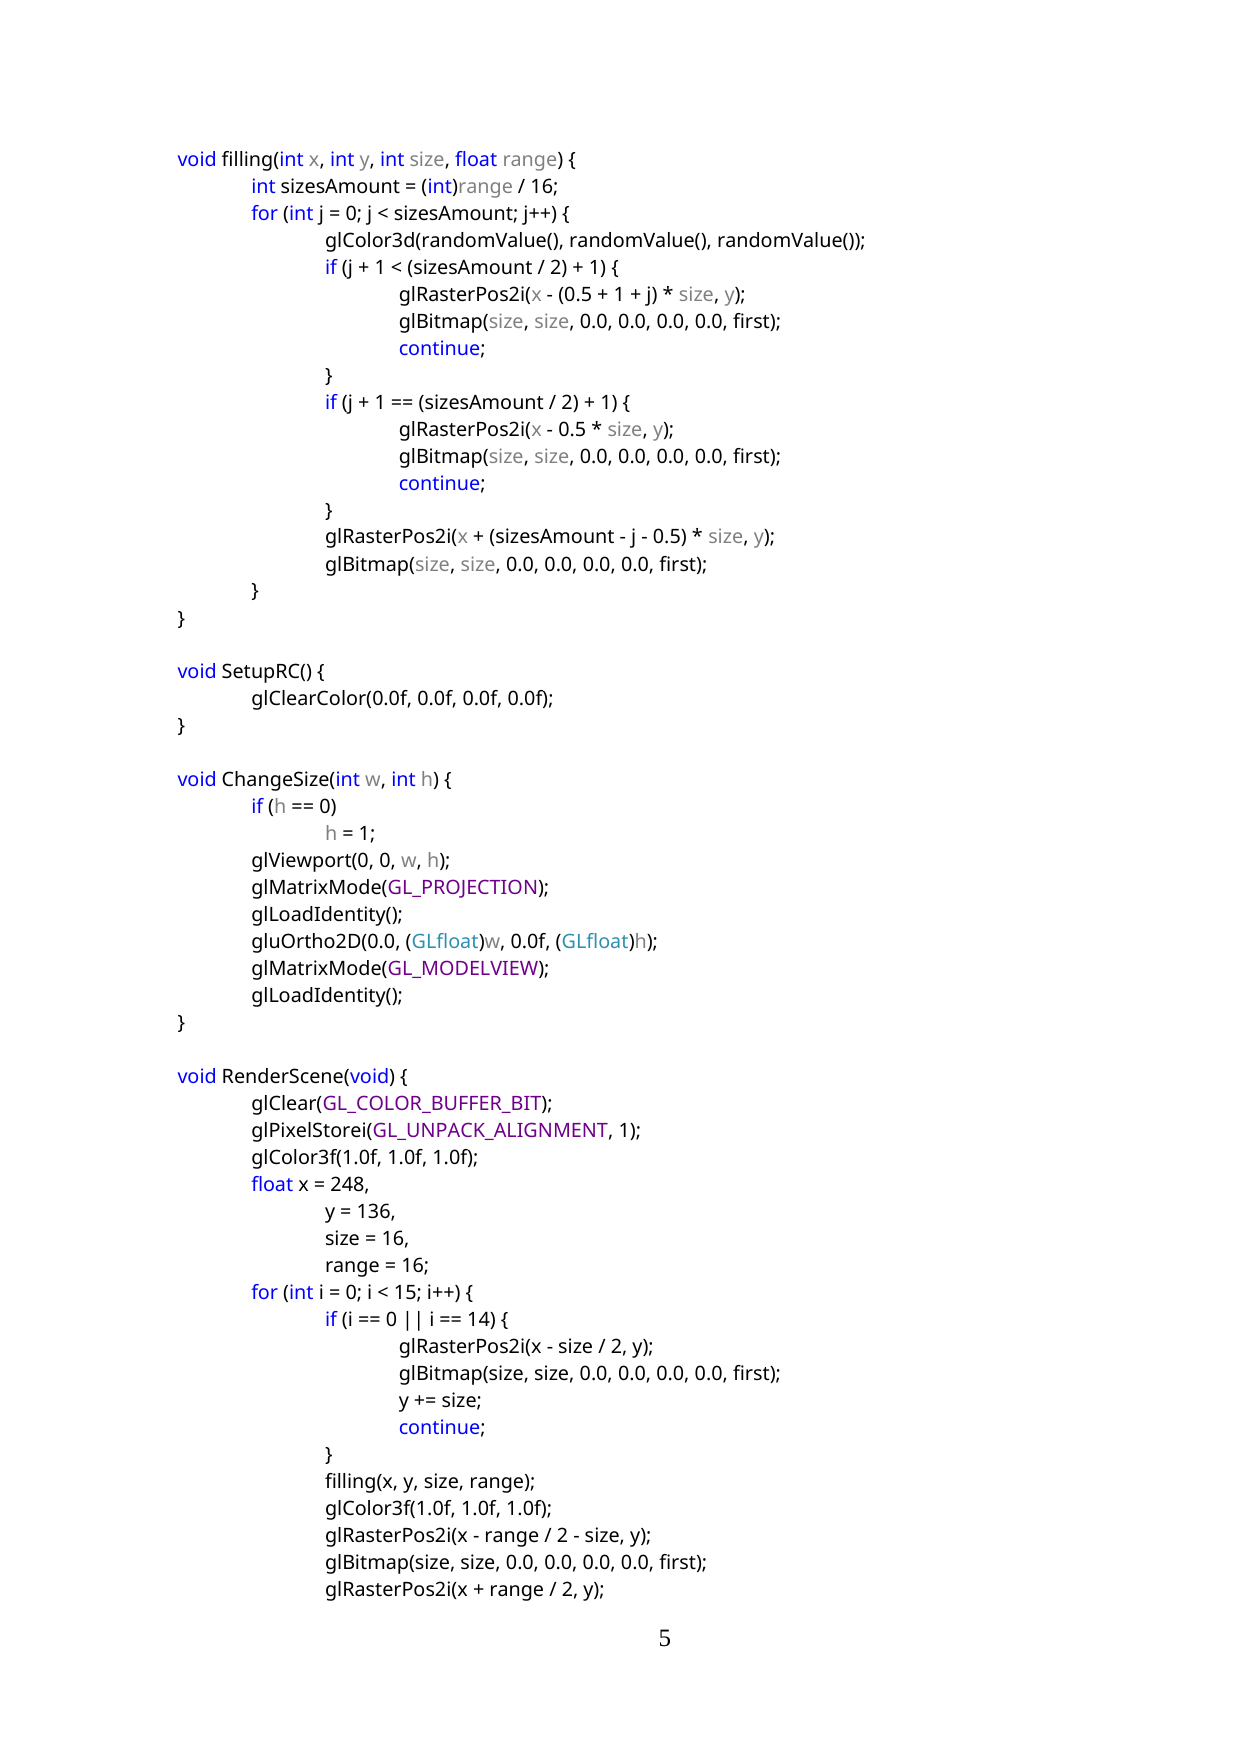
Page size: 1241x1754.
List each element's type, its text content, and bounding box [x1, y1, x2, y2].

text } [177, 712, 1152, 739]
text glPixelStorei(GL_UNPACK_ALIGNMENT, 1); [177, 1116, 1152, 1143]
text glRasterPos2i(x + (sizesAmount - j - 0.5) * size, y); [177, 523, 1152, 550]
text } [177, 1440, 1152, 1467]
text glColor3f(1.0f, 1.0f, 1.0f); [177, 1494, 1152, 1521]
text void SetupRC() { [177, 658, 1152, 685]
text void filling(int x, int y, int size, float range) { [177, 145, 1152, 172]
text glColor3d(randomValue(), randomValue(), randomValue()); [177, 226, 1152, 253]
text if (h == 0) [177, 793, 1152, 819]
text if (i == 0 || i == 14) { [177, 1305, 1152, 1332]
text int sizesAmount = (int)range / 16; [177, 172, 1152, 199]
text } [177, 361, 1152, 388]
text glBitmap(size, size, 0.0, 0.0, 0.0, 0.0, first); [177, 1548, 1152, 1575]
text glLoadIdentity(); [177, 981, 1152, 1008]
text glRasterPos2i(x - size / 2, y); [177, 1332, 1152, 1359]
text float x = 248, [177, 1170, 1152, 1197]
text } [177, 496, 1152, 523]
text gluOrtho2D(0.0, (GLfloat)w, 0.0f, (GLfloat)h); [177, 927, 1152, 954]
text glLoadIdentity(); [177, 901, 1152, 927]
text for (int j = 0; j < sizesAmount; j++) { [177, 199, 1152, 226]
text glMatrixMode(GL_PROJECTION); [177, 873, 1152, 901]
text if (j + 1 == (sizesAmount / 2) + 1) { [177, 388, 1152, 415]
text void RenderScene(void) { [177, 1062, 1152, 1089]
text glRasterPos2i(x - 0.5 * size, y); [177, 415, 1152, 442]
text glRasterPos2i(x + range / 2, y); [177, 1575, 1152, 1602]
text if (j + 1 < (sizesAmount / 2) + 1) { [177, 253, 1152, 280]
text h = 1; [177, 819, 1152, 847]
text glBitmap(size, size, 0.0, 0.0, 0.0, 0.0, first); [177, 550, 1152, 577]
text glClear(GL_COLOR_BUFFER_BIT); [177, 1089, 1152, 1116]
text glBitmap(size, size, 0.0, 0.0, 0.0, 0.0, first); [177, 1359, 1152, 1386]
text y += size; [177, 1386, 1152, 1413]
text continue; [177, 1413, 1152, 1440]
text glBitmap(size, size, 0.0, 0.0, 0.0, 0.0, first); [177, 307, 1152, 334]
text } [177, 604, 1152, 631]
text } [177, 1008, 1152, 1035]
text range = 16; [177, 1251, 1152, 1278]
text continue; [177, 469, 1152, 496]
text for (int i = 0; i < 15; i++) { [177, 1278, 1152, 1305]
text glMatrixMode(GL_MODELVIEW); [177, 954, 1152, 981]
text continue; [177, 334, 1152, 361]
text void ChangeSize(int w, int h) { [177, 766, 1152, 793]
text y = 136, [177, 1197, 1152, 1224]
text glRasterPos2i(x - (0.5 + 1 + j) * size, y); [177, 280, 1152, 307]
text filling(x, y, size, range); [177, 1467, 1152, 1494]
text } [177, 577, 1152, 604]
text size = 16, [177, 1224, 1152, 1251]
text glColor3f(1.0f, 1.0f, 1.0f); [177, 1143, 1152, 1170]
text glClearColor(0.0f, 0.0f, 0.0f, 0.0f); [177, 685, 1152, 712]
text glBitmap(size, size, 0.0, 0.0, 0.0, 0.0, first); [177, 442, 1152, 469]
text glRasterPos2i(x - range / 2 - size, y); [177, 1521, 1152, 1548]
text glViewport(0, 0, w, h); [177, 847, 1152, 873]
